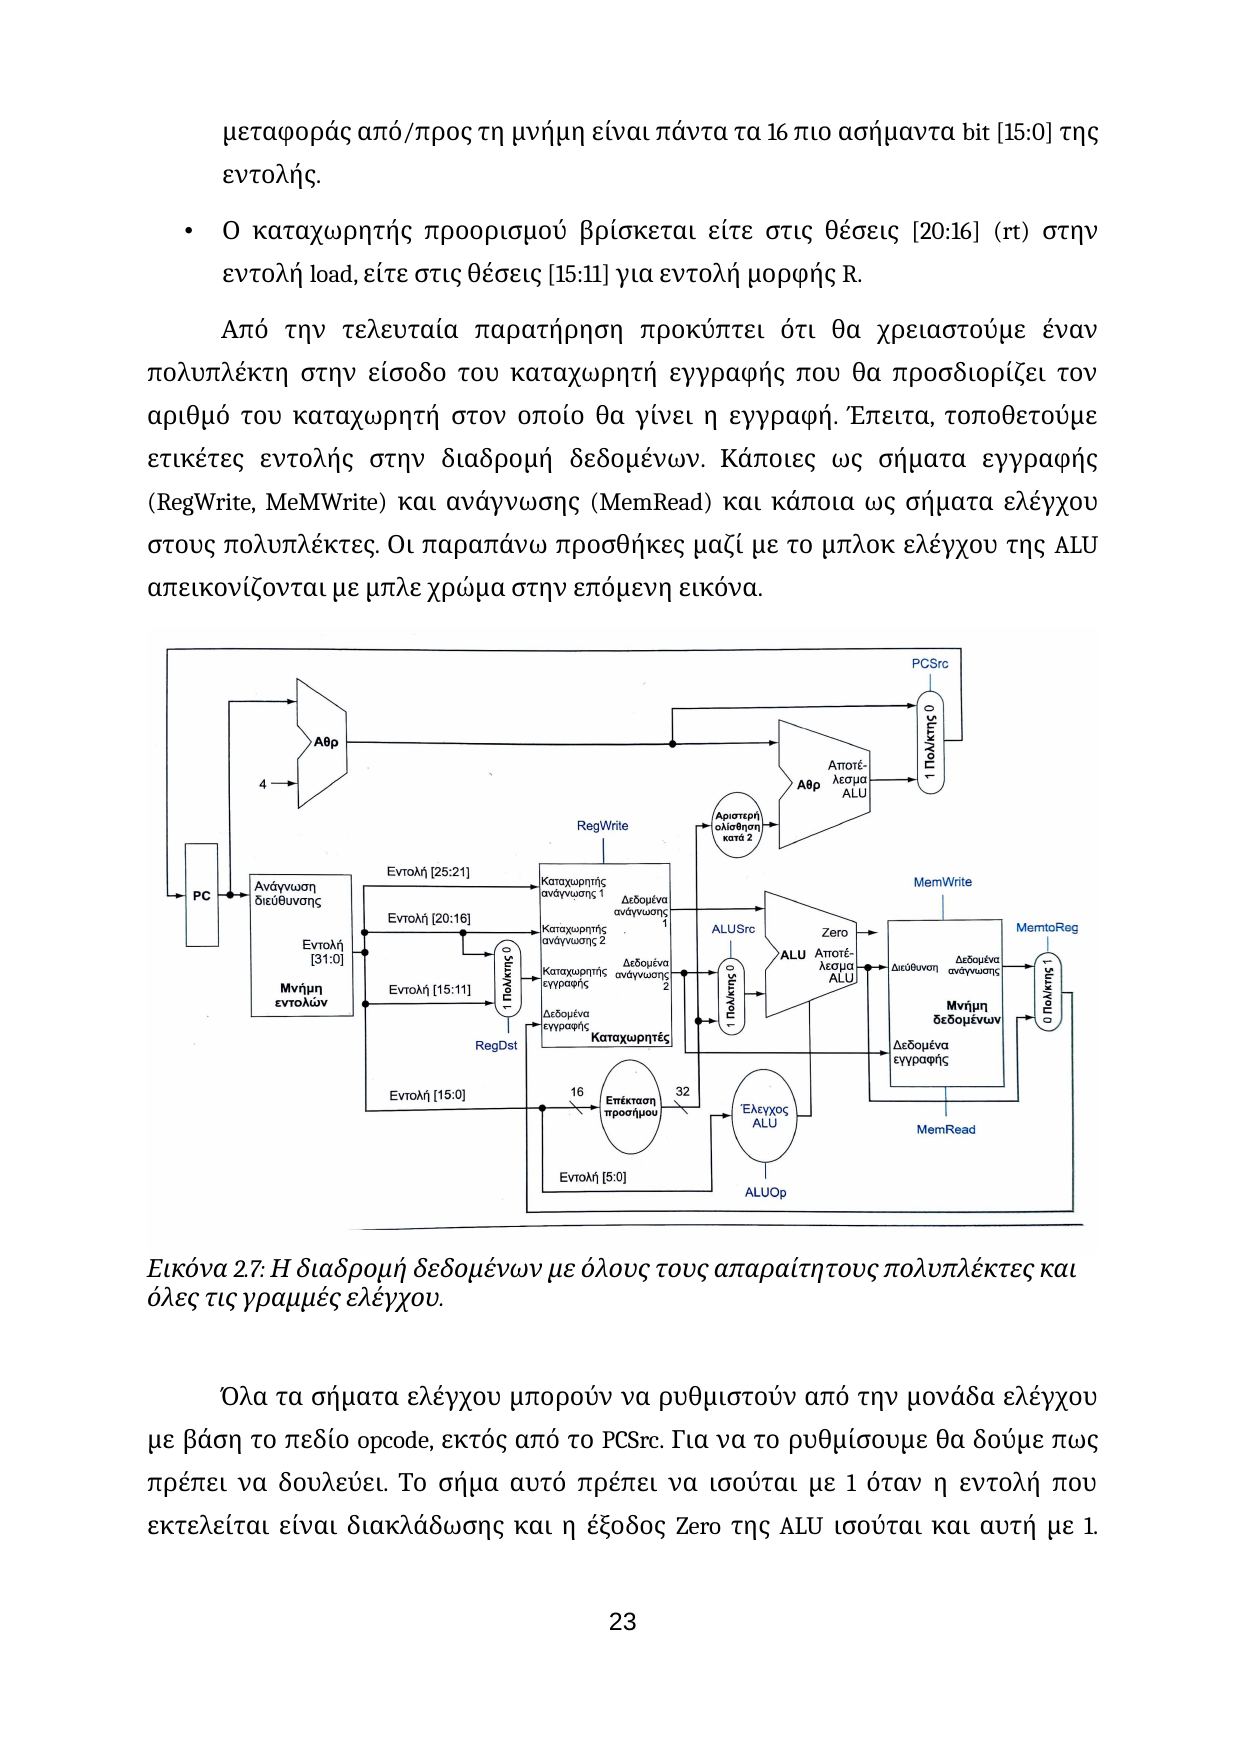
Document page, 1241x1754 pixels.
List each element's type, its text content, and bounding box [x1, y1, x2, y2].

picture [146, 627, 1099, 1255]
list Ο καταχωρητής προορισμού βρίσκεται είτε στις θέσεις [20:16] (rt) στην εντολή load, είτε στις θέσεις [15:11] για εντολή μορφής R. [184, 217, 1098, 289]
text Εικόνα 2.7: Η διαδρομή δεδομένων με όλους τους απαραίτητους πολυπλέκτες και όλες τις γραμμές ελέγχου. [147, 1255, 1098, 1312]
text Όλα τα σήματα ελέγχου μπορούν να ρυθμιστούν από την μονάδα ελέγχου με βάση το πεδίο opcode, εκτός από το PCSrc. Για να το ρυθμίσουμε θα δούμε πως πρέπει να δουλεύει. Το σήμα αυτό πρέπει να ισούται με 1 όταν η εντολή που εκτελείται είναι διακλάδωσης και η έξοδος Zero της ALU ισούται και αυτή με 1. [147, 1382, 1098, 1541]
text Από την τελευταία παρατήρηση προκύπτει ότι θα χρειαστούμε έναν πολυπλέκτη στην είσοδο του καταχωρητή εγγραφής που θα προσδιορίζει τον αριθμό του καταχωρητή στον οποίο θα γίνει η εγγραφή. Έπειτα, τοποθετούμε ετικέτες εντολής στην διαδρομή δεδομένων. Κάποιες ως σήματα εγγραφής (RegWrite, MeMWrite) και ανάγνωσης (MemRead) και κάποια ως σήματα ελέγχου στους πολυπλέκτες. Οι παραπάνω προσθήκες μαζί με το μπλοκ ελέγχου της ALU απεικονίζονται με μπλε χρώμα στην επόμενη εικόνα. [147, 316, 1098, 603]
list μεταφοράς από/προς τη μνήμη είναι πάντα τα 16 πιο ασήμαντα bit [15:0] της εντολής. [184, 118, 1098, 190]
